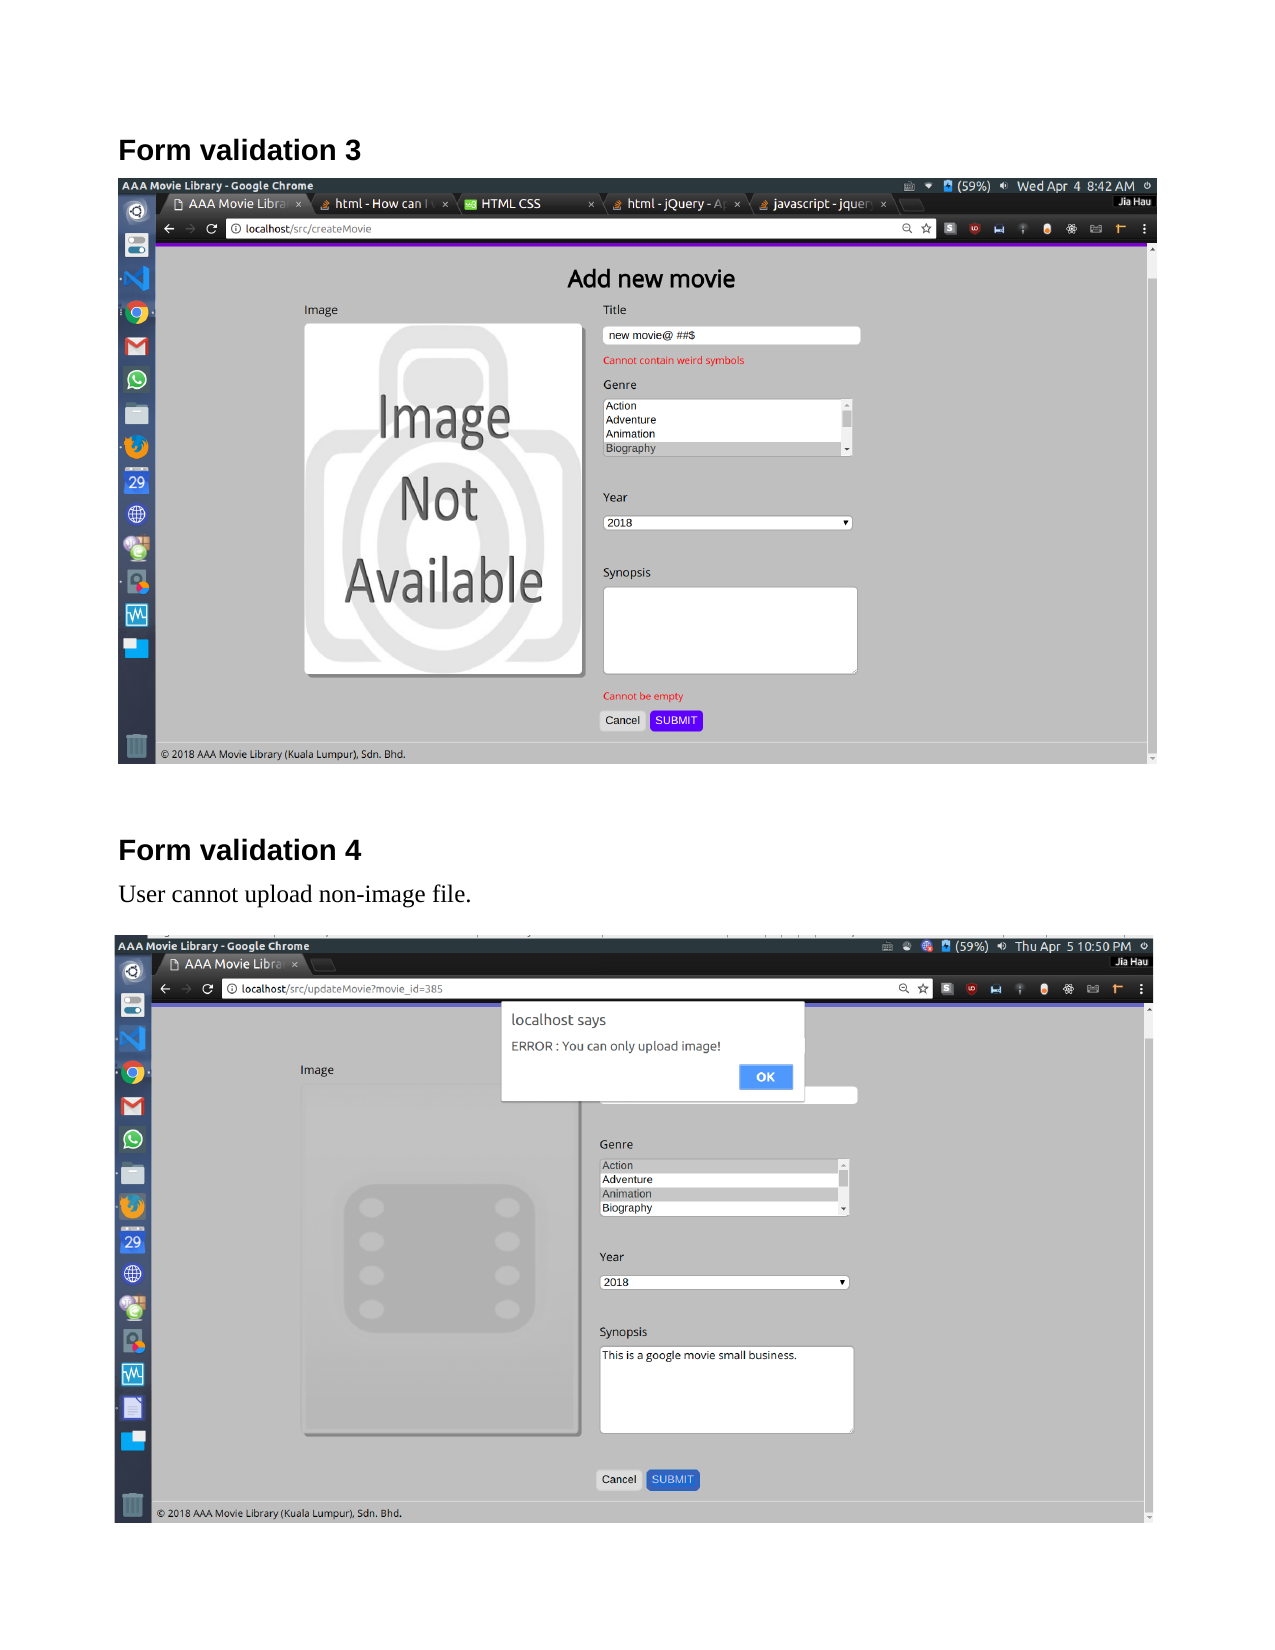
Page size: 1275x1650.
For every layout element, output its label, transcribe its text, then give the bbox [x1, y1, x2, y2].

subtitle Form validation 4 [118, 833, 1157, 866]
picture [118, 178, 1157, 764]
subtitle Form validation 3 [118, 133, 1157, 166]
picture [114, 935, 1154, 1523]
text User cannot upload non-image file. [118, 879, 1157, 908]
